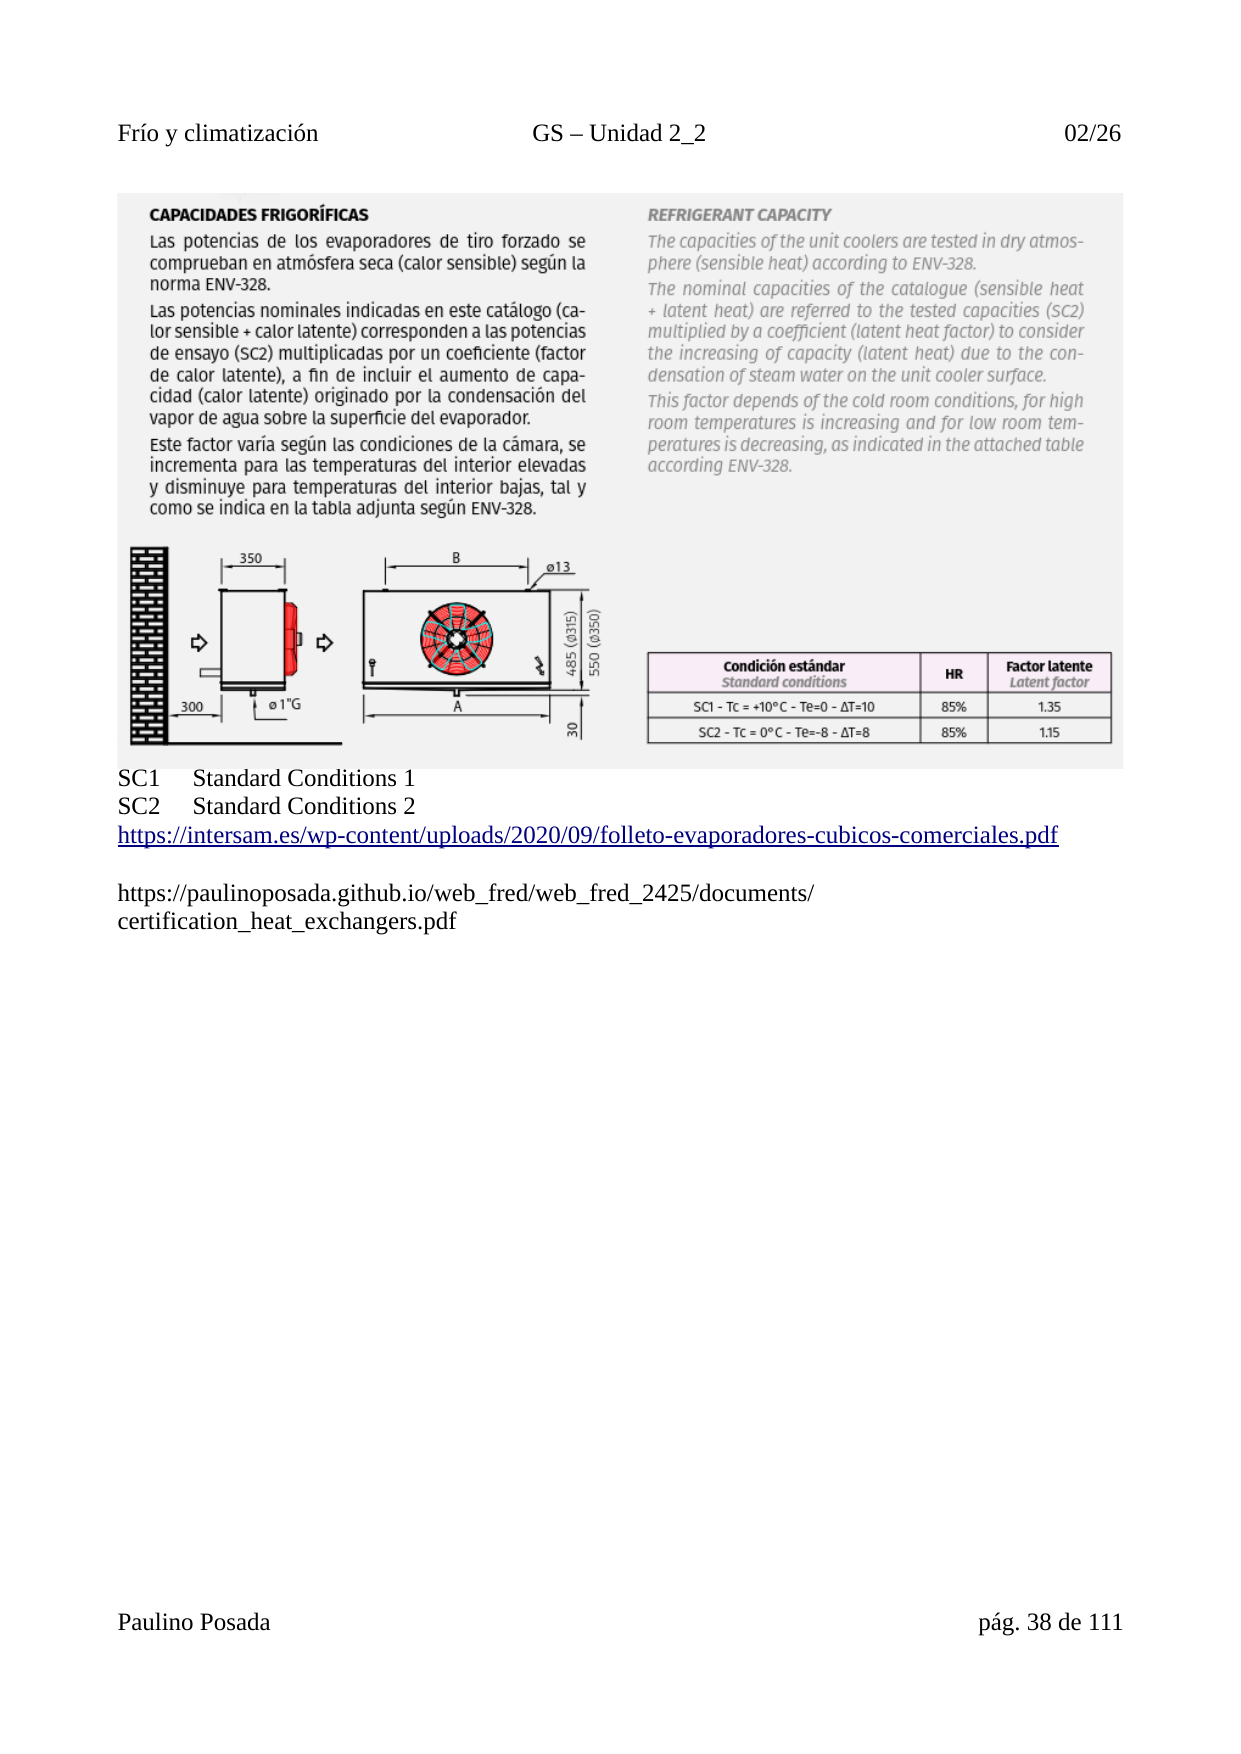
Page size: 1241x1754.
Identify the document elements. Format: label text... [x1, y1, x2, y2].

picture [117, 193, 1124, 769]
text SC2 Standard Conditions 2 [117, 791, 1123, 820]
text https://paulinoposada.github.io/web_fred/web_fred_2425/documents/certification_heat_exchangers.pdf [117, 878, 1123, 935]
text https://intersam.es/wp-content/uploads/2020/09/folleto-evaporadores-cubicos-comerciales.pdf [117, 820, 1123, 849]
text SC1 Standard Conditions 1 [117, 769, 1123, 791]
